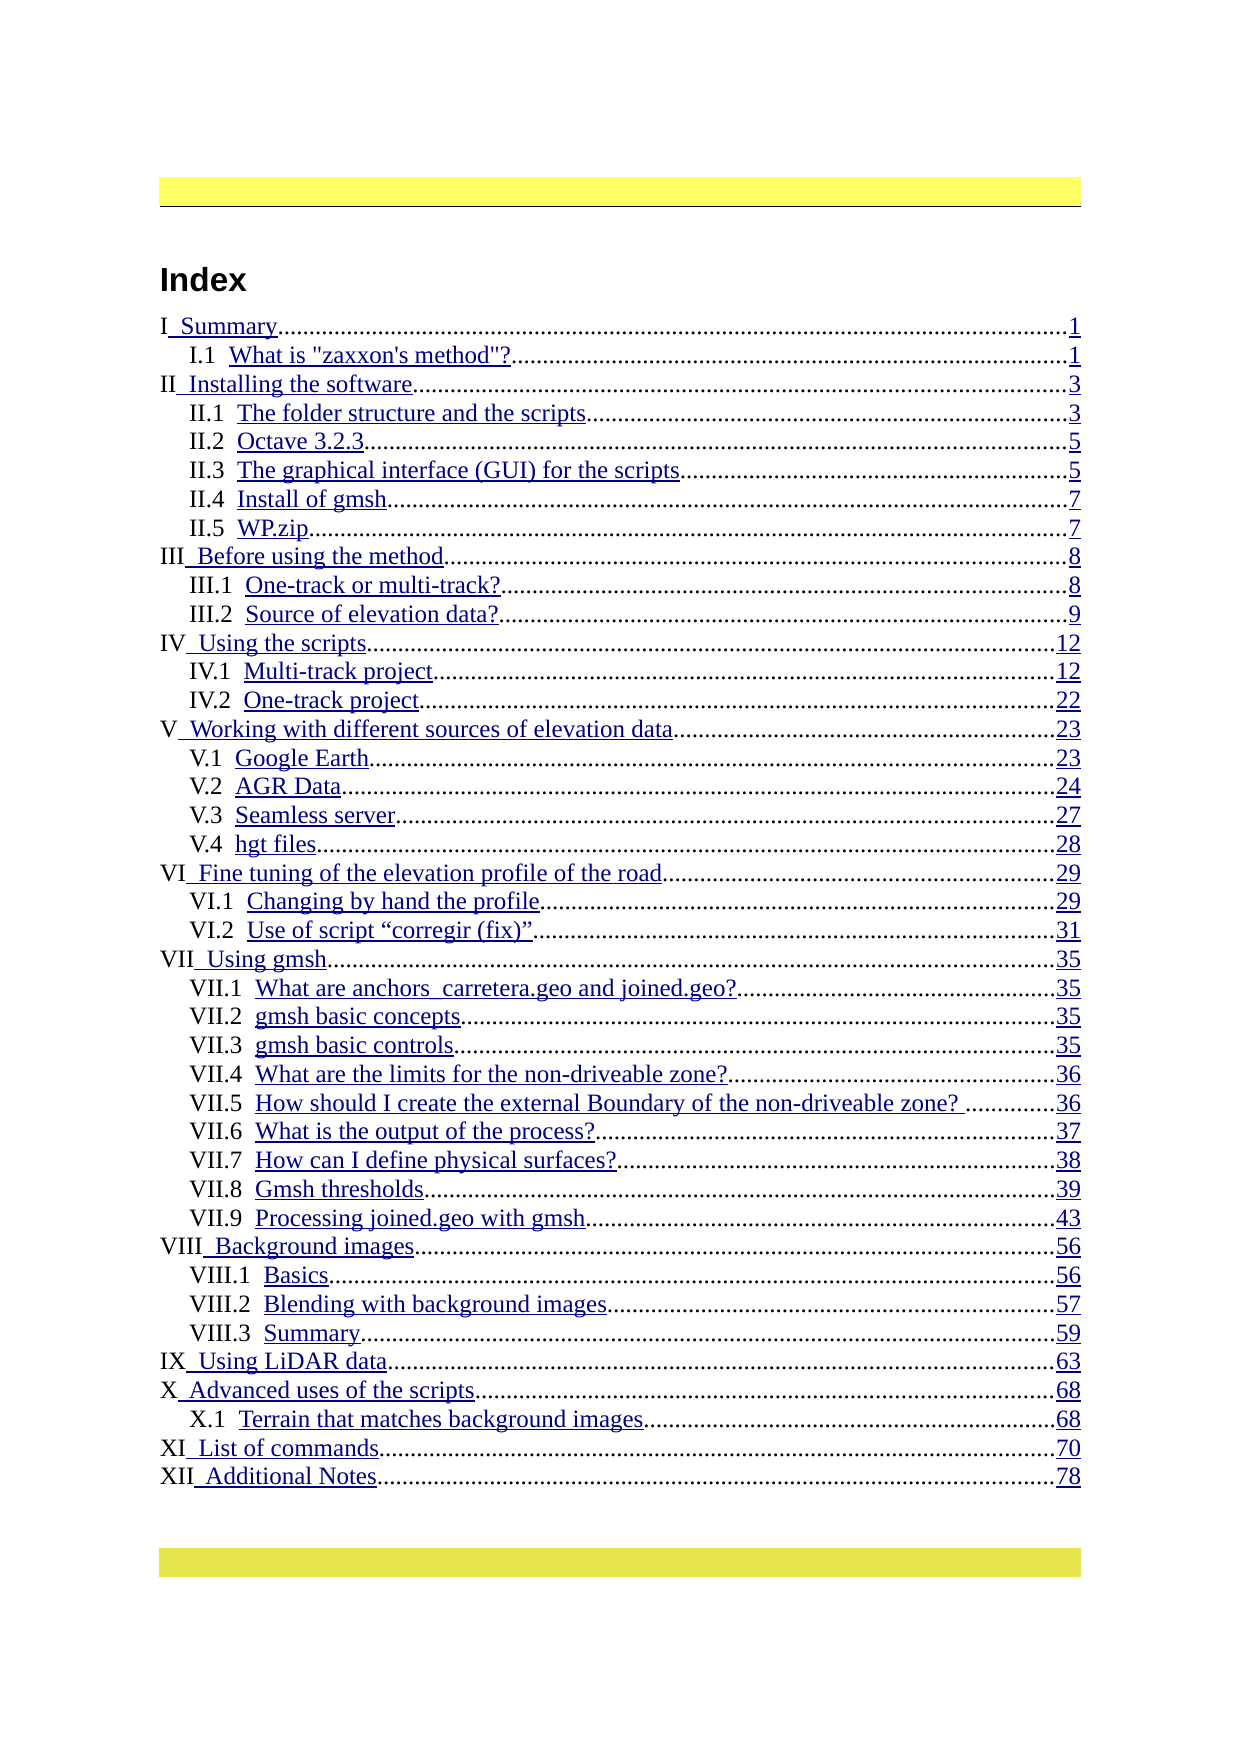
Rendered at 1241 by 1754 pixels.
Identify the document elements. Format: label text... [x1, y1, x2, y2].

text VII.5 How should I create the external Boundary of the non-driveable zone? 36 [189, 1088, 1081, 1116]
text IV.2 One-track project 22 [189, 685, 1081, 714]
text III.1 One-track or multi-track? 8 [189, 570, 1081, 599]
text II.3 The graphical interface (GUI) for the scripts 5 [189, 455, 1081, 484]
text VIII.3 Summary 59 [189, 1318, 1081, 1346]
text III.2 Source of elevation data? 9 [189, 599, 1081, 628]
text V.3 Seamless server 27 [189, 800, 1081, 829]
text V.2 AGR Data 24 [189, 771, 1081, 800]
text VI.2 Use of script “corregir (fix)” 31 [189, 915, 1081, 944]
text IV Using the scripts 12 [159, 628, 1081, 656]
text III Before using the method 8 [159, 541, 1081, 570]
text VIII Background images 56 [159, 1231, 1081, 1260]
text VII.1 What are anchors_carretera.geo and joined.geo? 35 [189, 973, 1081, 1001]
text VII.3 gmsh basic controls 35 [189, 1030, 1081, 1059]
text X Advanced uses of the scripts 68 [159, 1375, 1081, 1404]
text VI Fine tuning of the elevation profile of the road 29 [159, 858, 1081, 886]
text VII.7 How can I define physical surfaces? 38 [189, 1145, 1081, 1174]
subtitle Index [159, 261, 1081, 299]
text VII Using gmsh 35 [159, 944, 1081, 973]
text II.1 The folder structure and the scripts 3 [189, 398, 1081, 426]
text VII.2 gmsh basic concepts 35 [189, 1001, 1081, 1030]
text IV.1 Multi-track project 12 [189, 656, 1081, 685]
text II Installing the software 3 [159, 369, 1081, 398]
text II.2 Octave 3.2.3 5 [189, 426, 1081, 455]
text V.4 hgt files 28 [189, 829, 1081, 858]
text I Summary 1 [159, 311, 1081, 340]
text V.1 Google Earth 23 [189, 743, 1081, 771]
text VIII.1 Basics 56 [189, 1260, 1081, 1289]
text XI List of commands 70 [159, 1433, 1081, 1461]
text II.5 WP.zip 7 [189, 513, 1081, 541]
text VII.4 What are the limits for the non-driveable zone? 36 [189, 1059, 1081, 1088]
text II.4 Install of gmsh 7 [189, 484, 1081, 513]
text X.1 Terrain that matches background images 68 [189, 1404, 1081, 1433]
text IX Using LiDAR data 63 [159, 1346, 1081, 1375]
text XII Additional Notes 78 [159, 1461, 1081, 1490]
text I.1 What is "zaxxon's method"? 1 [189, 340, 1081, 369]
text VII.6 What is the output of the process? 37 [189, 1116, 1081, 1145]
text V Working with different sources of elevation data 23 [159, 714, 1081, 743]
text VII.8 Gmsh thresholds 39 [189, 1174, 1081, 1203]
text VI.1 Changing by hand the profile 29 [189, 886, 1081, 915]
text VII.9 Processing joined.geo with gmsh 43 [189, 1203, 1081, 1231]
text VIII.2 Blending with background images 57 [189, 1289, 1081, 1318]
